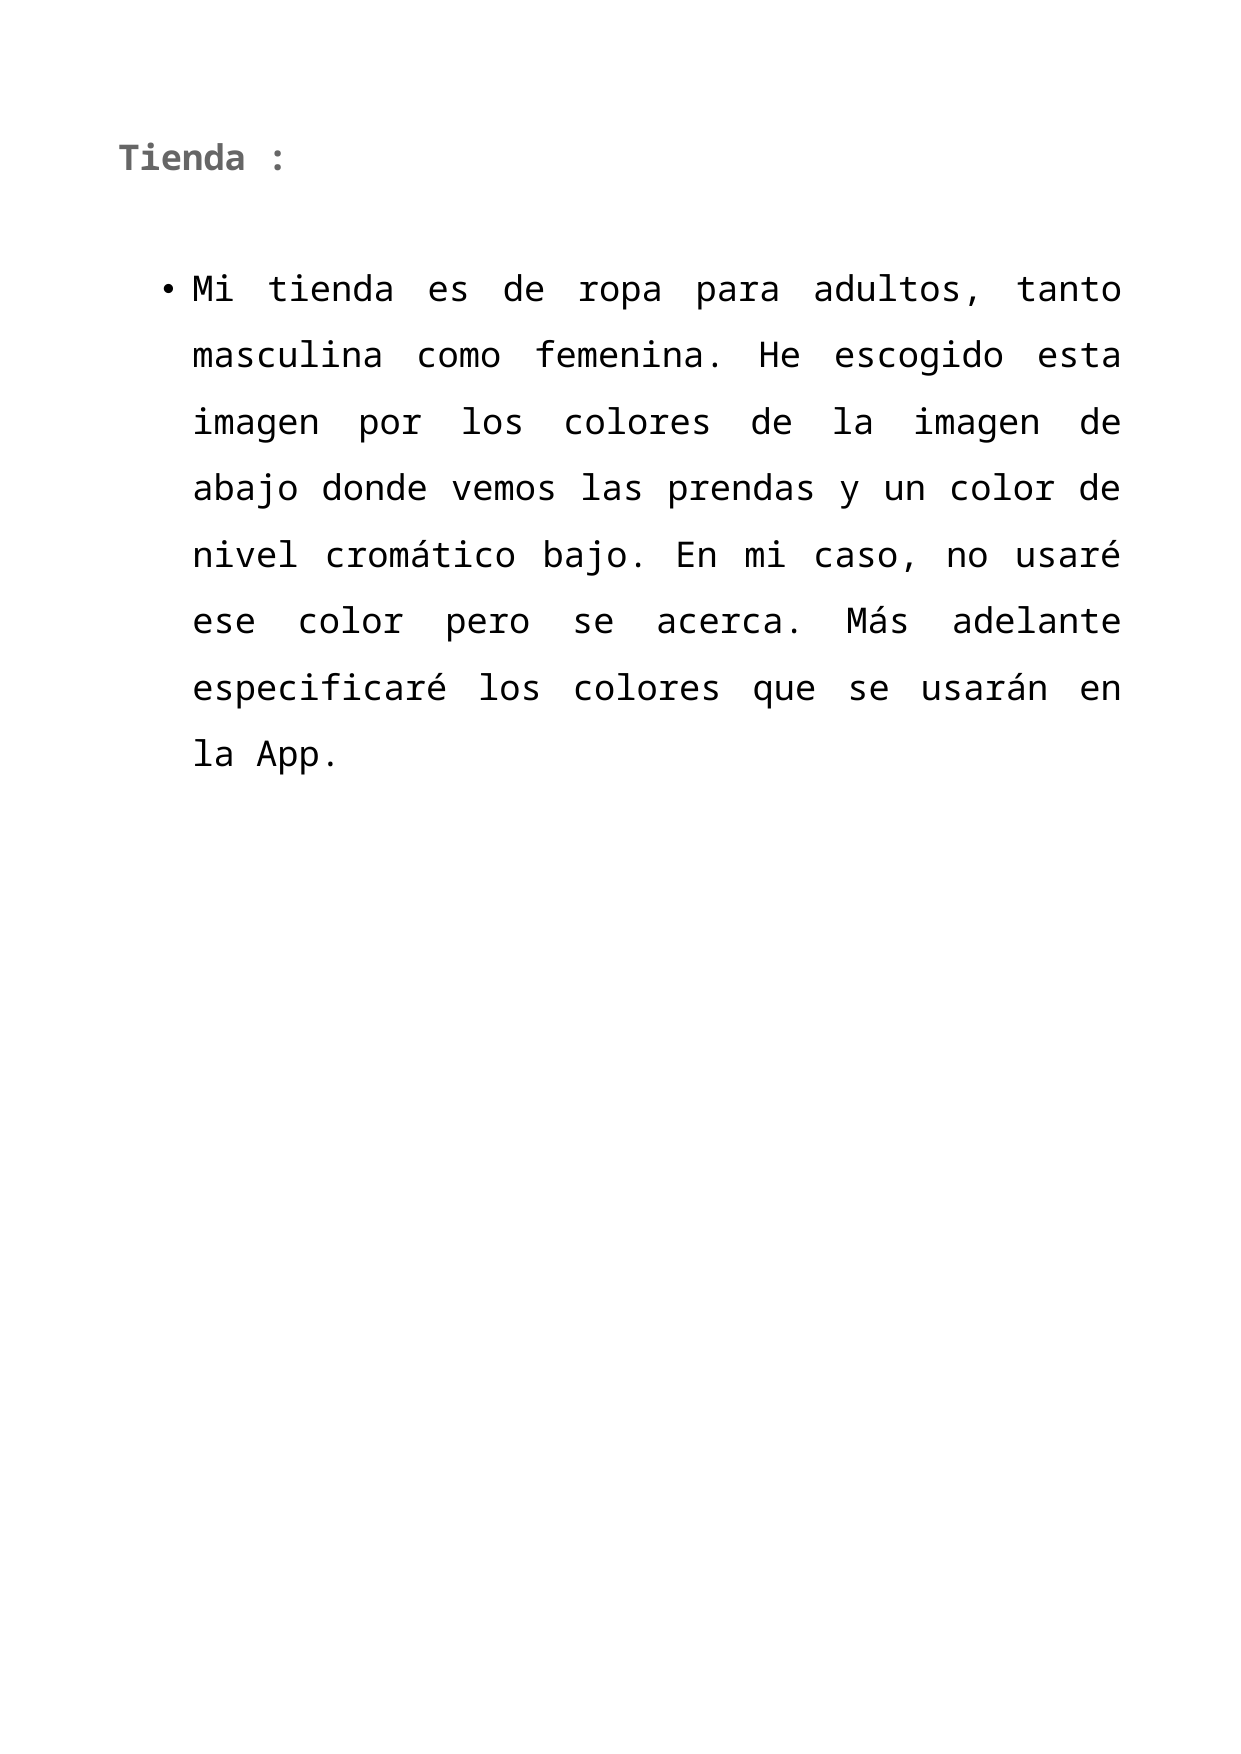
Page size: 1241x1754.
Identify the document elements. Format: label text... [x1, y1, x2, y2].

list Mi tienda es de ropa para adultos, tanto masculina como femenina. He escogido esta imagen por los colores de la imagen de abajo donde vemos las prendas y un color de nivel cromático bajo. En mi caso, no usaré ese color pero se acerca. Más adelante especificaré los colores que se usarán en la App. [162, 263, 1122, 777]
subtitle Tienda : [118, 133, 1122, 181]
